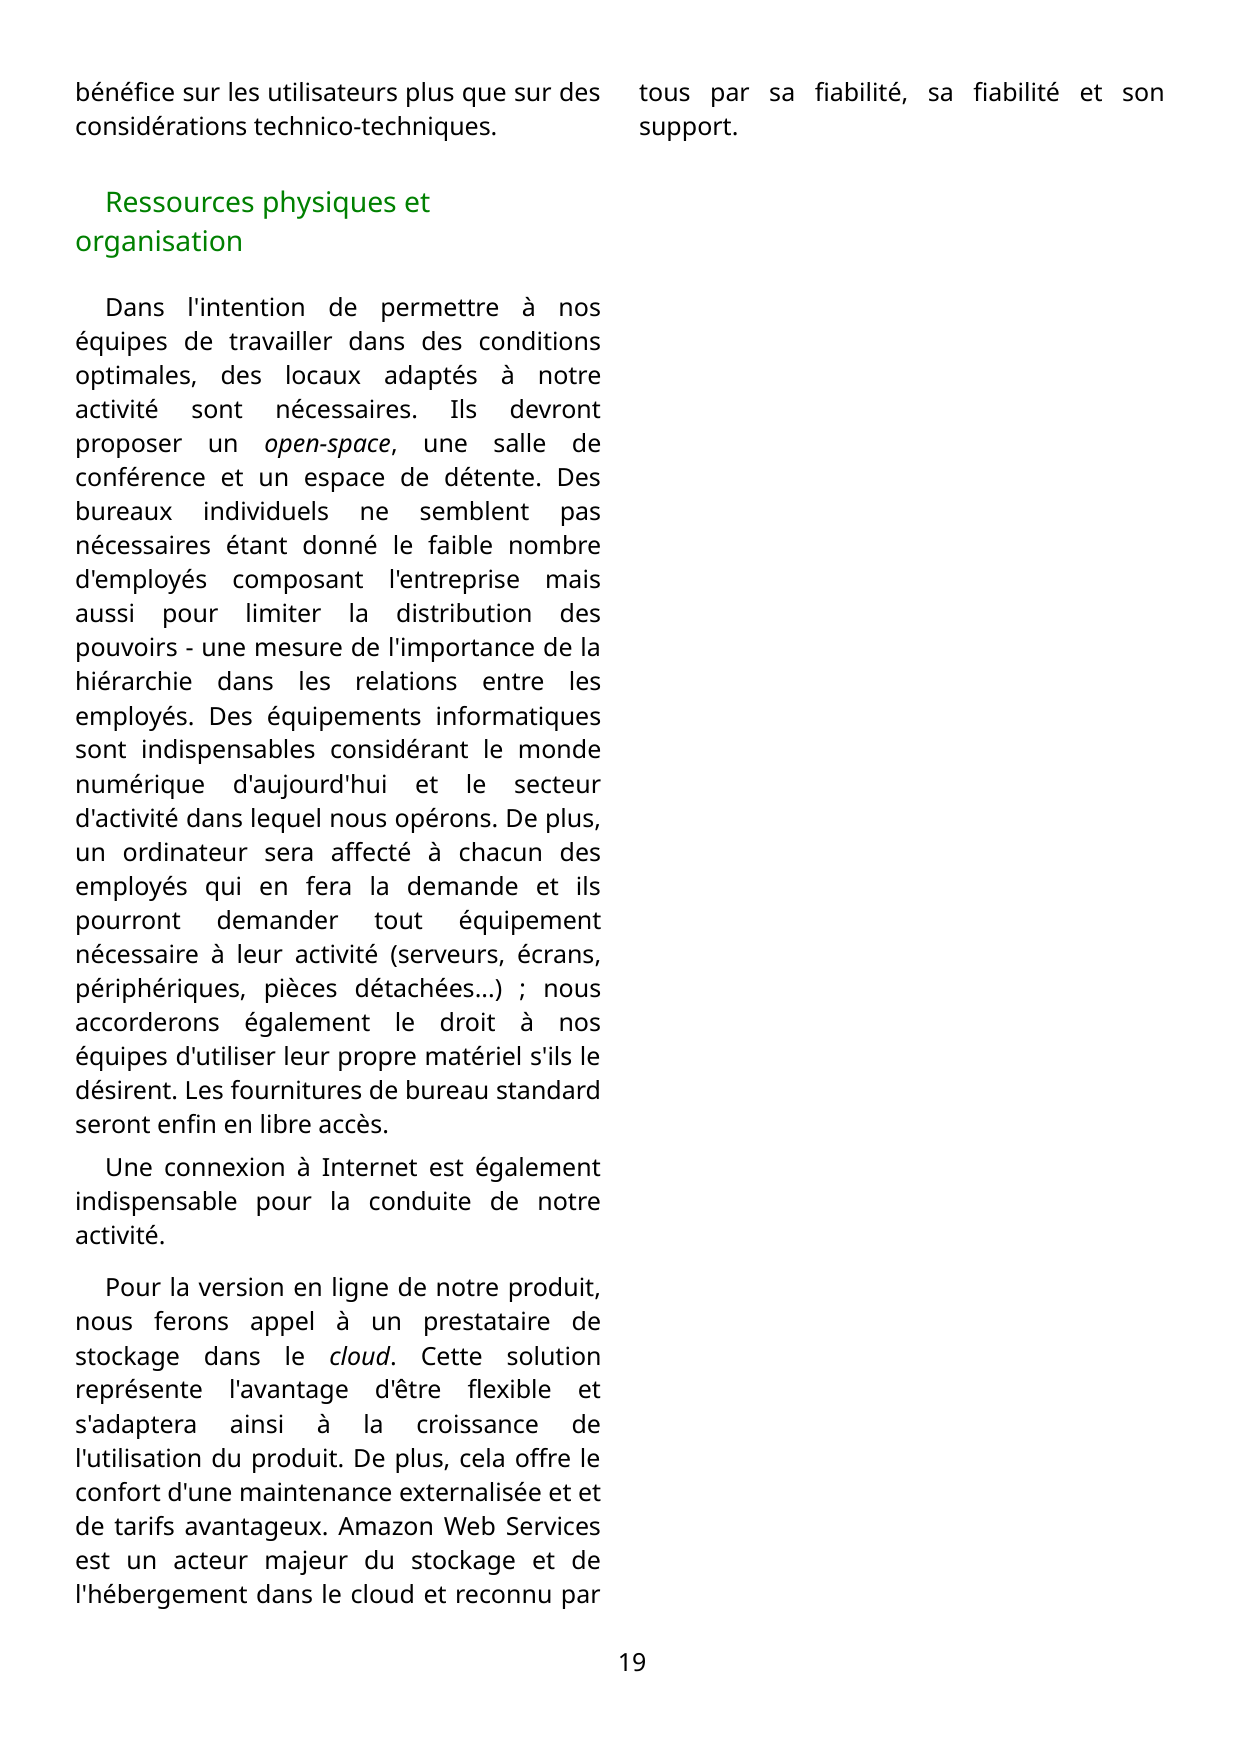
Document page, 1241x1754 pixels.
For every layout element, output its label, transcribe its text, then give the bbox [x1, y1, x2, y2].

text Dans l'intention de permettre à nos équipes de travailler dans des conditions optimales, des locaux adaptés à notre activité sont nécessaires. Ils devront proposer un open-space, une salle de conférence et un espace de détente. Des bureaux individuels ne semblent pas nécessaires étant donné le faible nombre d'employés composant l'entreprise mais aussi pour limiter la distribution des pouvoirs - une mesure de l'importance de la hiérarchie dans les relations entre les employés. Des équipements informatiques sont indispensables considérant le monde numérique d'aujourd'hui et le secteur d'activité dans lequel nous opérons. De plus, un ordinateur sera affecté à chacun des employés qui en fera la demande et ils pourront demander tout équipement nécessaire à leur activité (serveurs, écrans, périphériques, pièces détachées...) ; nous accorderons également le droit à nos équipes d'utiliser leur propre matériel s'ils le désirent. Les fournitures de bureau standard seront enfin en libre accès. [75, 289, 601, 1141]
subtitle Ressources physiques et organisation [75, 182, 601, 259]
text Pour la version en ligne de notre produit, nous ferons appel à un prestataire de stockage dans le cloud. Cette solution représente l'avantage d'être flexible et s'adaptera ainsi à la croissance de l'utilisation du produit. De plus, cela offre le confort d'une maintenance externalisée et et de tarifs avantageux. Amazon Web Services est un acteur majeur du stockage et de l'hébergement dans le cloud et reconnu par [75, 1270, 601, 1611]
text tous par sa fiabilité, sa fiabilité et son support. [639, 75, 1166, 143]
text Une connexion à Internet est également indispensable pour la conduite de notre activité. [75, 1150, 601, 1252]
text bénéfice sur les utilisateurs plus que sur des considérations technico-techniques. [75, 75, 601, 143]
